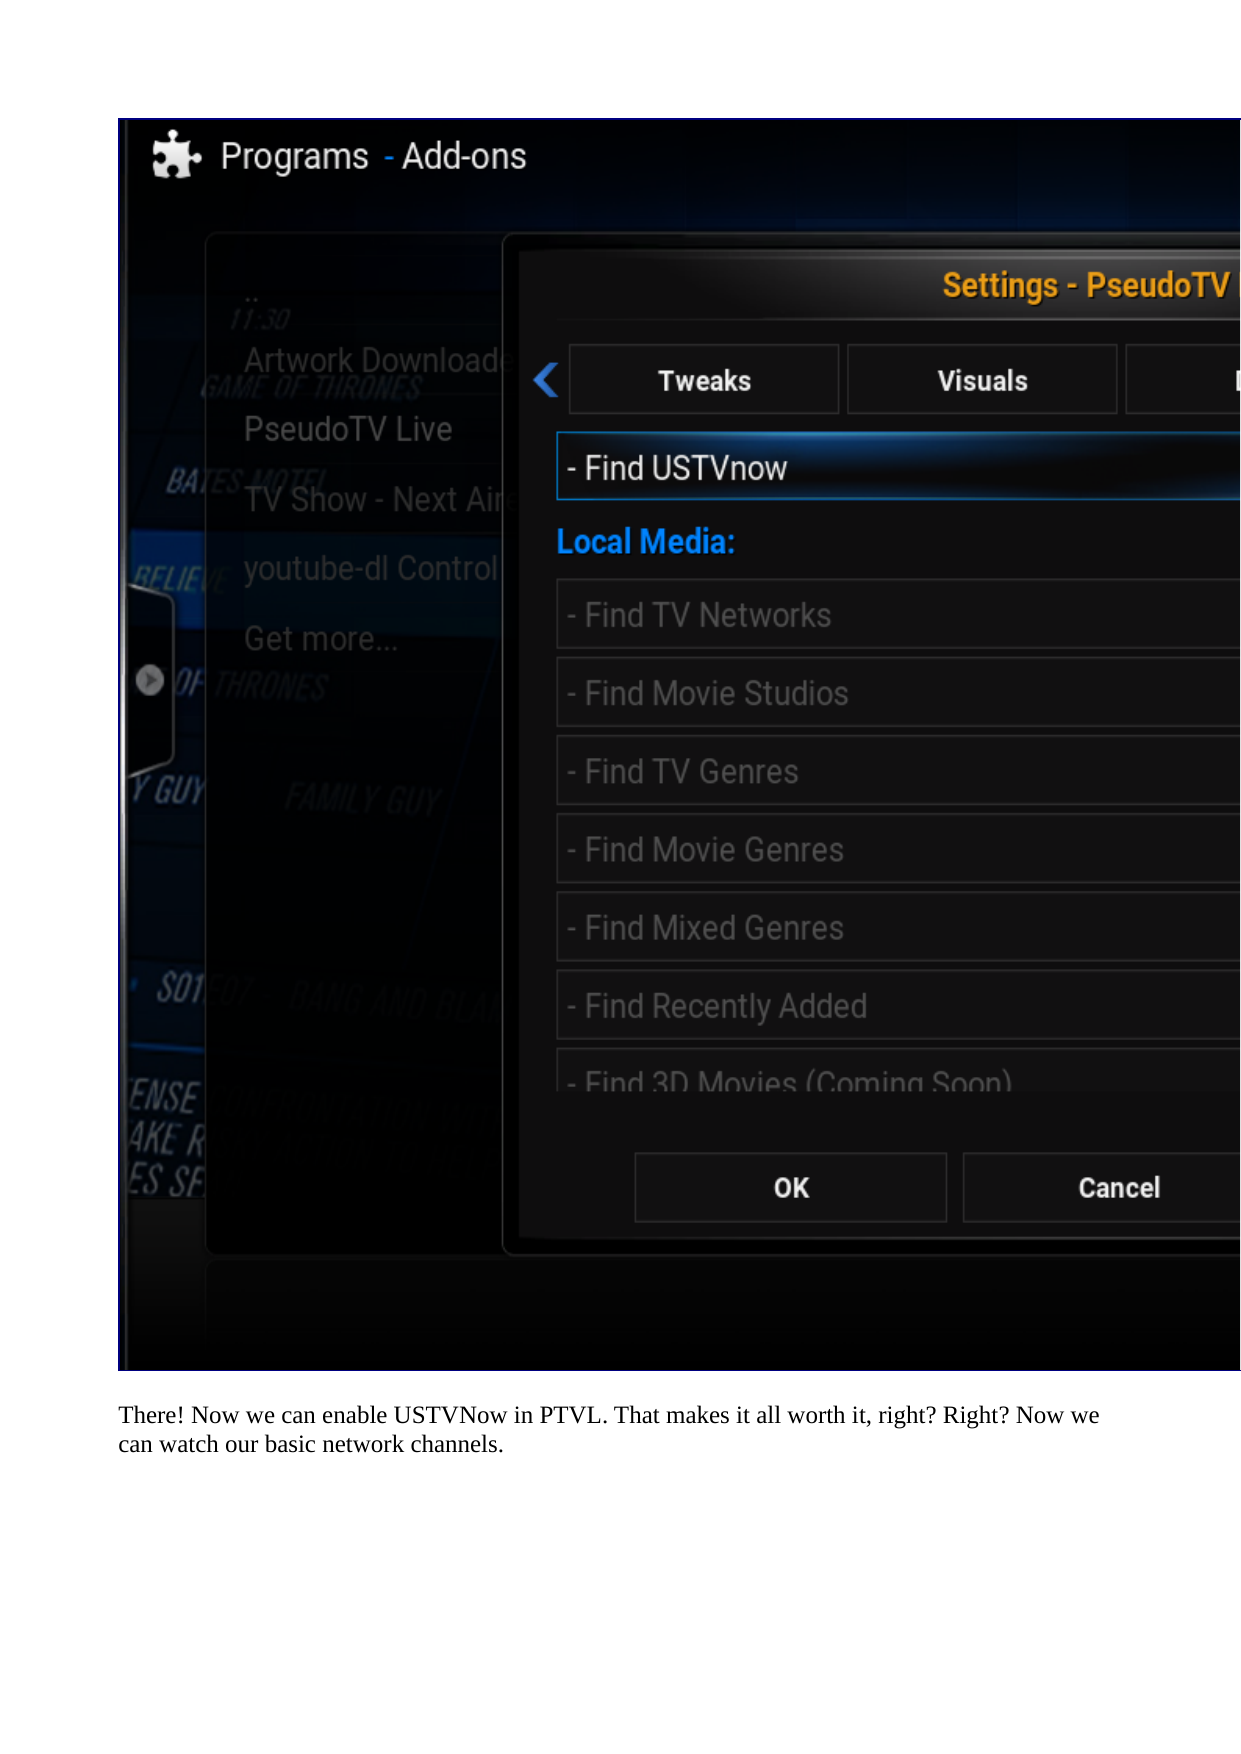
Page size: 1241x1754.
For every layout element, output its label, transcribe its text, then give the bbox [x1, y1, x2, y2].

text There! Now we can enable USTVNow in PTVL. That makes it all worth it, right? Right? Now we can watch our basic network channels. [118, 1371, 1122, 1457]
picture [120, 120, 1241, 1370]
